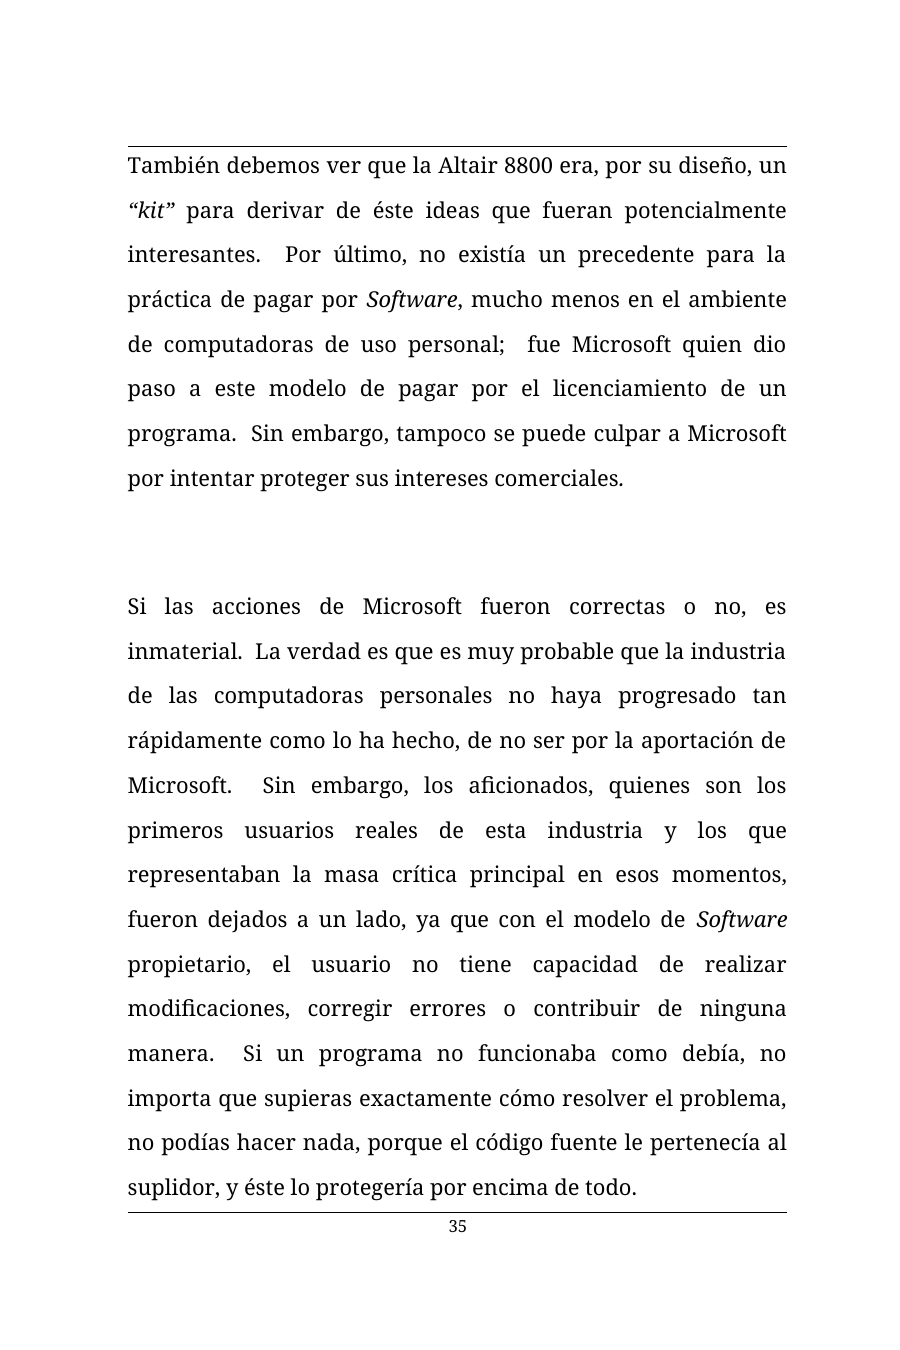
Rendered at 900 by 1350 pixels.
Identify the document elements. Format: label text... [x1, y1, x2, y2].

text También debemos ver que la Altair 8800 era, por su diseño, un “kit” para derivar de éste ideas que fueran potencialmente interesantes. Por último, no existía un precedente para la práctica de pagar por Software, mucho menos en el ambiente de computadoras de uso personal; fue Microsoft quien dio paso a este modelo de pagar por el licenciamiento de un programa. Sin embargo, tampoco se puede culpar a Microsoft por intentar proteger sus intereses comerciales. [127, 150, 787, 493]
text Si las acciones de Microsoft fueron correctas o no, es inmaterial. La verdad es que es muy probable que la industria de las computadoras personales no haya progresado tan rápidamente como lo ha hecho, de no ser por la aportación de Microsoft. Sin embargo, los aficionados, quienes son los primeros usuarios reales de esta industria y los que representaban la masa crítica principal en esos momentos, fueron dejados a un lado, ya que con el modelo de Software propietario, el usuario no tiene capacidad de realizar modificaciones, corregir errores o contribuir de ninguna manera. Si un programa no funcionaba como debía, no importa que supieras exactamente cómo resolver el problema, no podías hacer nada, porque el código fuente le pertenecía al suplidor, y éste lo protegería por encima de todo. [127, 591, 787, 1202]
